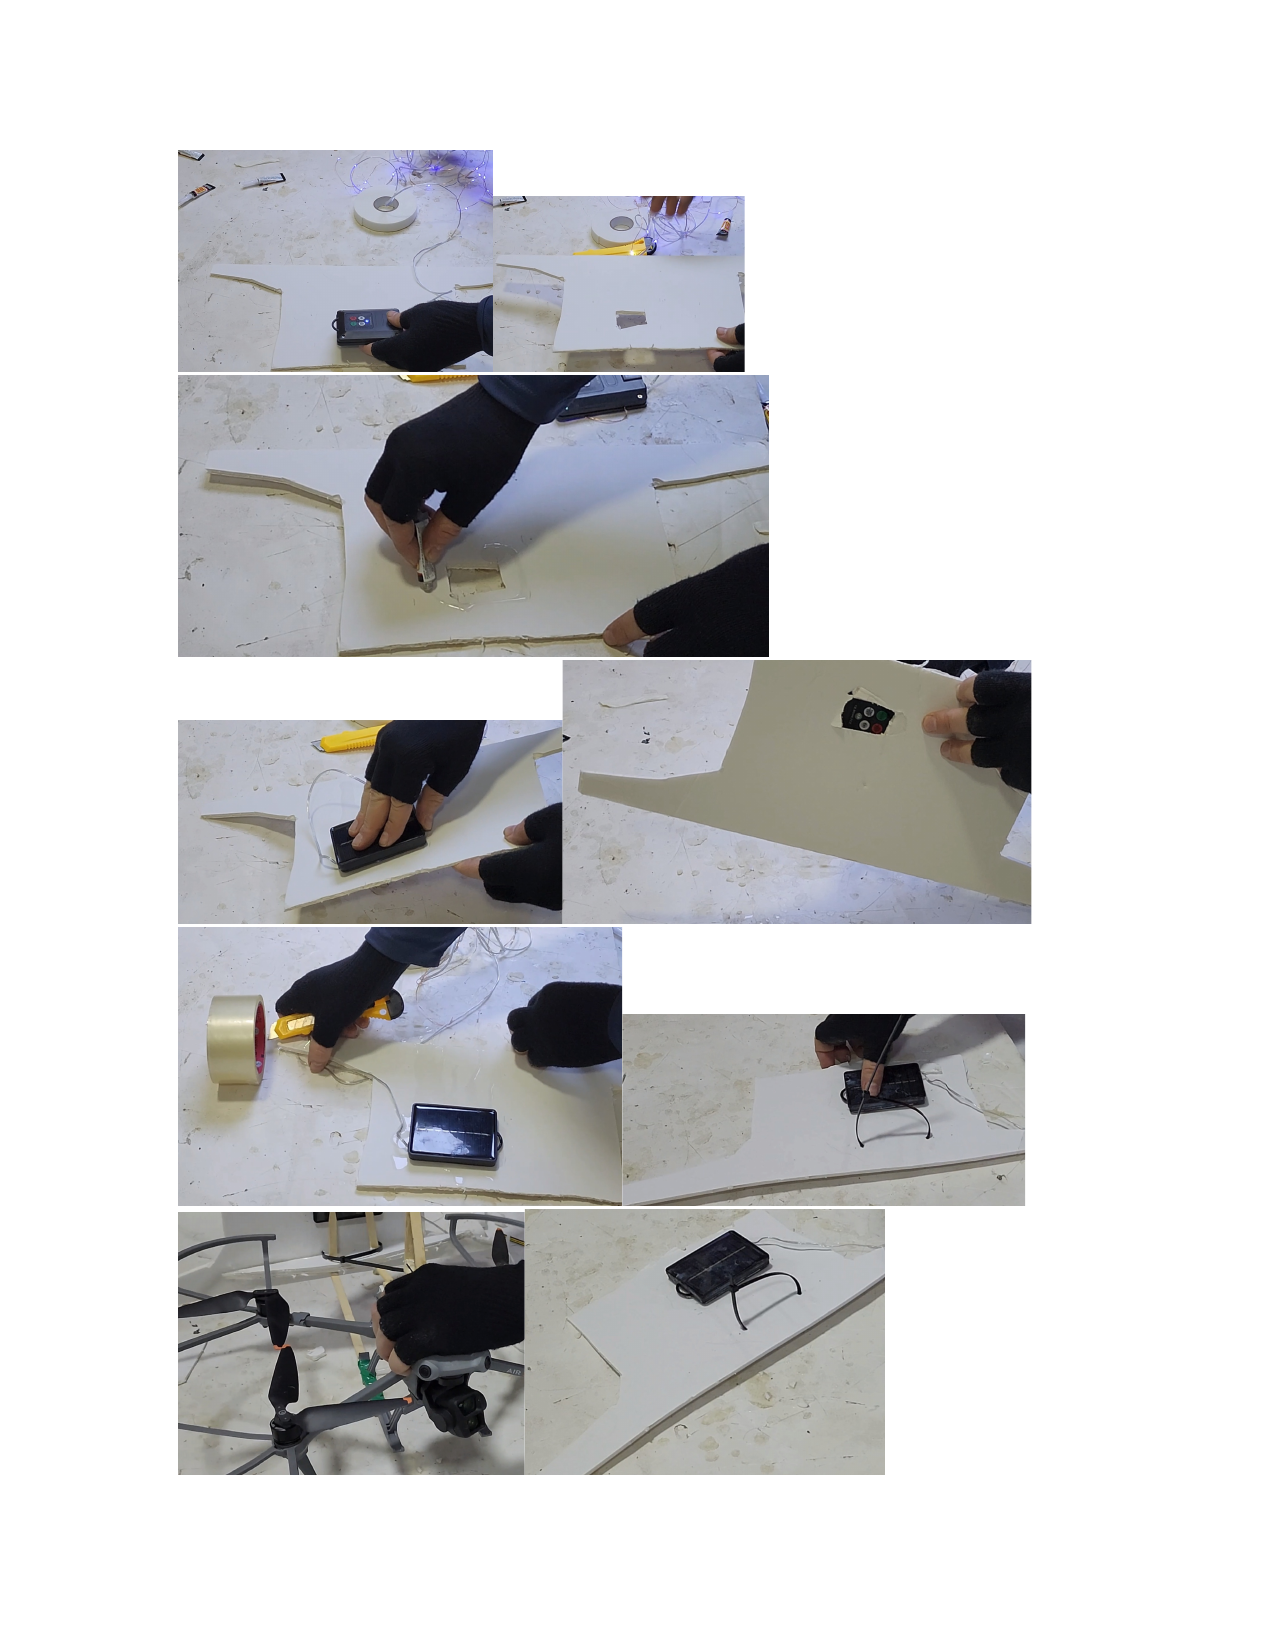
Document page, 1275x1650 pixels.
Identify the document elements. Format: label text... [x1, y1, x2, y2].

picture [178, 1209, 885, 1475]
picture [178, 660, 1032, 924]
picture [178, 150, 745, 372]
picture [178, 375, 769, 657]
picture [178, 927, 1026, 1206]
text When using Solar LED light string one thing to be considered is that the LED wire will hang below the plate and might get entangled with the drone when it descends. Passing the wire on the side of the plate so it will not go directly down but instead sideway and will avoid the drone is recommended and can prevent crashing. [178, 150, 1125, 1475]
